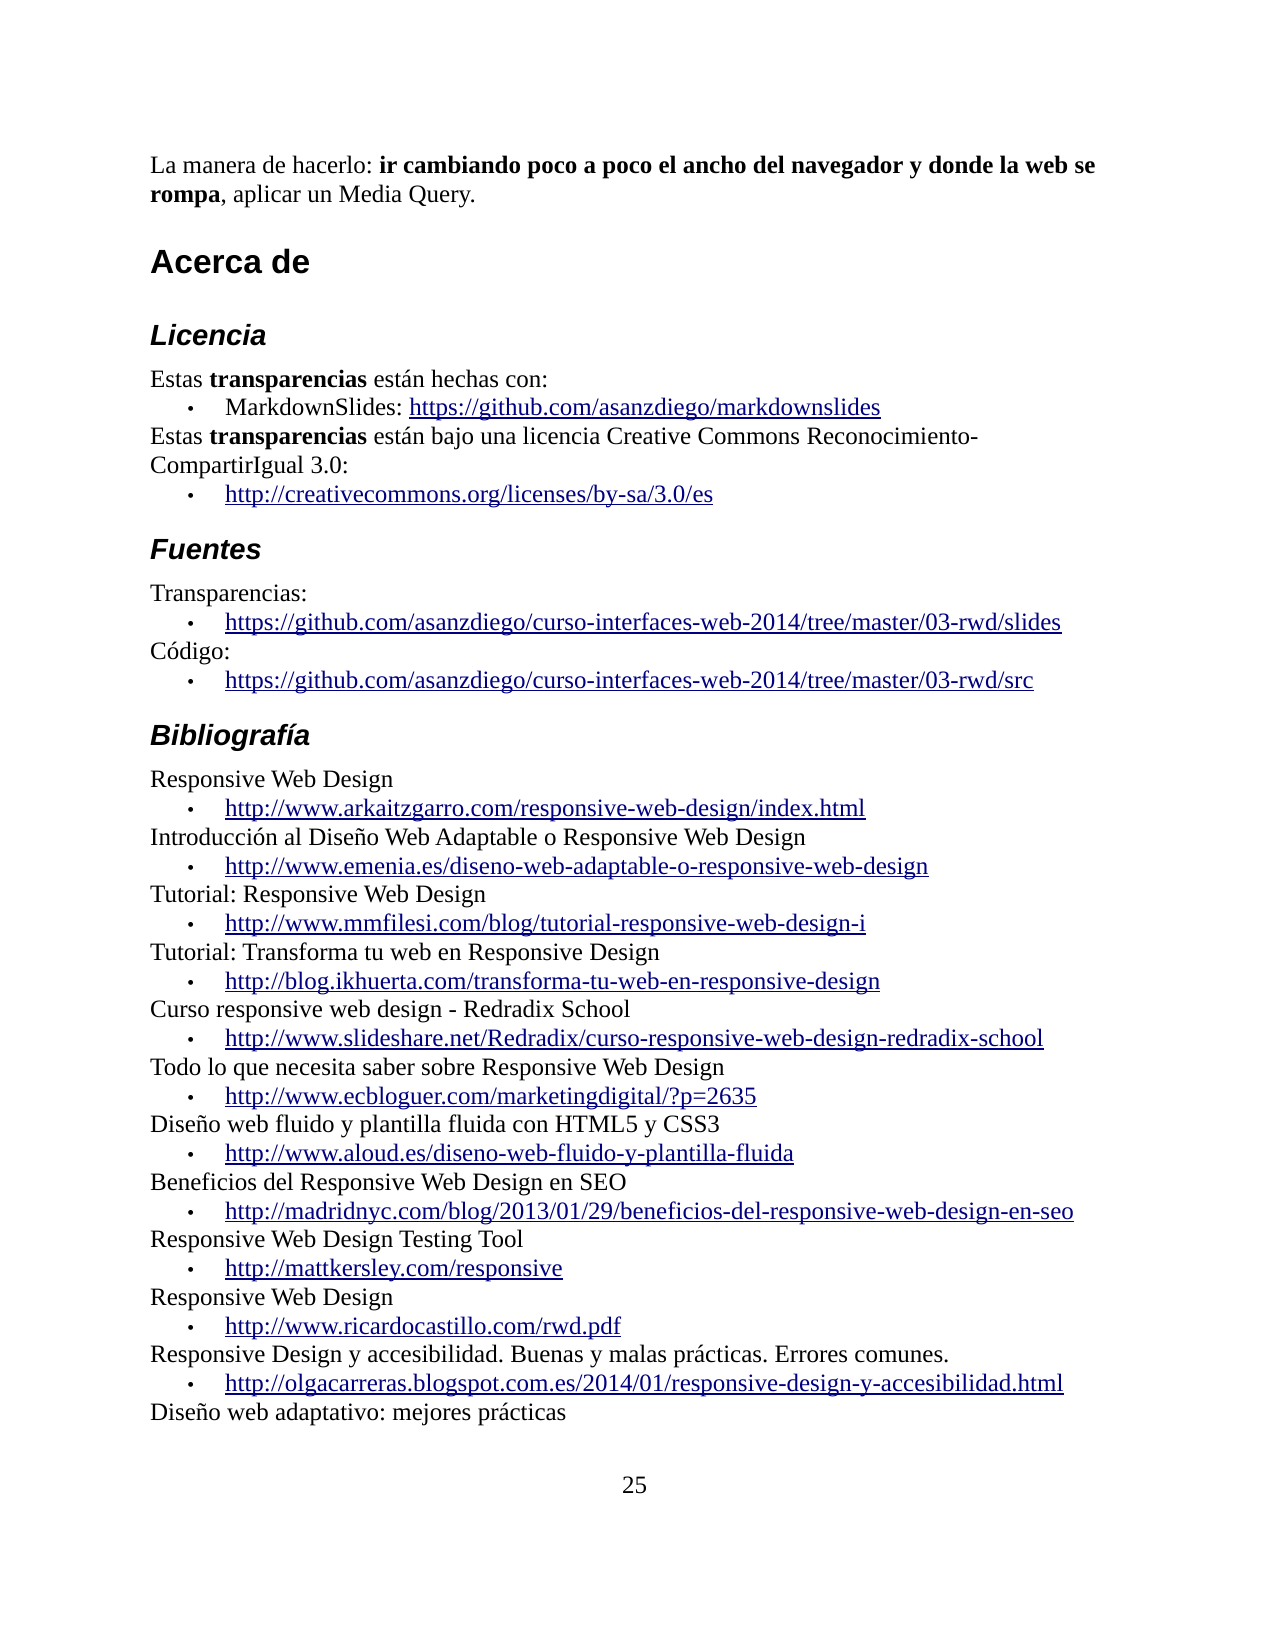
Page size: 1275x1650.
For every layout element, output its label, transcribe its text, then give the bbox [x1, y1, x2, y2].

text Responsive Web Design [150, 1282, 1125, 1311]
text Diseño web adaptativo: mejores prácticas [150, 1397, 1125, 1426]
subtitle Bibliografía [150, 718, 1125, 752]
text Beneficios del Responsive Web Design en SEO [150, 1167, 1125, 1196]
text Curso responsive web design - Redradix School [150, 994, 1125, 1023]
text La manera de hacerlo: ir cambiando poco a poco el ancho del navegador y donde la web se rompa, aplicar un Media Query. [150, 150, 1125, 207]
text Tutorial: Transforma tu web en Responsive Design [150, 937, 1125, 966]
text Diseño web fluido y plantilla fluida con HTML5 y CSS3 [150, 1109, 1125, 1138]
text Todo lo que necesita saber sobre Responsive Web Design [150, 1052, 1125, 1081]
list http://creativecommons.org/licenses/by-sa/3.0/es [187, 479, 1125, 507]
text Responsive Web Design Testing Tool [150, 1224, 1125, 1253]
list http://www.aloud.es/diseno-web-fluido-y-plantilla-fluida [187, 1138, 1125, 1167]
text Responsive Design y accesibilidad. Buenas y malas prácticas. Errores comunes. [150, 1339, 1125, 1368]
list http://olgacarreras.blogspot.com.es/2014/01/responsive-design-y-accesibilidad.html [187, 1368, 1125, 1397]
subtitle Licencia [150, 318, 1125, 351]
list http://blog.ikhuerta.com/transforma-tu-web-en-responsive-design [187, 966, 1125, 994]
list http://mattkersley.com/responsive [187, 1253, 1125, 1282]
list http://www.mmfilesi.com/blog/tutorial-responsive-web-design-i [187, 908, 1125, 937]
list http://www.ecbloguer.com/marketingdigital/?p=2635 [187, 1081, 1125, 1109]
list http://www.ricardocastillo.com/rwd.pdf [187, 1311, 1125, 1339]
subtitle Acerca de [150, 241, 1125, 280]
text Responsive Web Design [150, 764, 1125, 793]
text Transparencias: [150, 578, 1125, 607]
list https://github.com/asanzdiego/curso-interfaces-web-2014/tree/master/03-rwd/src [187, 665, 1125, 693]
list http://www.emenia.es/diseno-web-adaptable-o-responsive-web-design [187, 851, 1125, 879]
text Estas transparencias están bajo una licencia Creative Commons Reconocimiento-CompartirIgual 3.0: [150, 421, 1125, 479]
list https://github.com/asanzdiego/curso-interfaces-web-2014/tree/master/03-rwd/slides [187, 607, 1125, 636]
text Estas transparencias están hechas con: [150, 364, 1125, 392]
text Introducción al Diseño Web Adaptable o Responsive Web Design [150, 822, 1125, 851]
subtitle Fuentes [150, 532, 1125, 566]
text Código: [150, 636, 1125, 665]
list http://madridnyc.com/blog/2013/01/29/beneficios-del-responsive-web-design-en-seo [187, 1196, 1125, 1224]
list http://www.slideshare.net/Redradix/curso-responsive-web-design-redradix-school [187, 1023, 1125, 1052]
list MarkdownSlides: https://github.com/asanzdiego/markdownslides [187, 392, 1125, 421]
text Tutorial: Responsive Web Design [150, 879, 1125, 908]
list http://www.arkaitzgarro.com/responsive-web-design/index.html [187, 793, 1125, 822]
